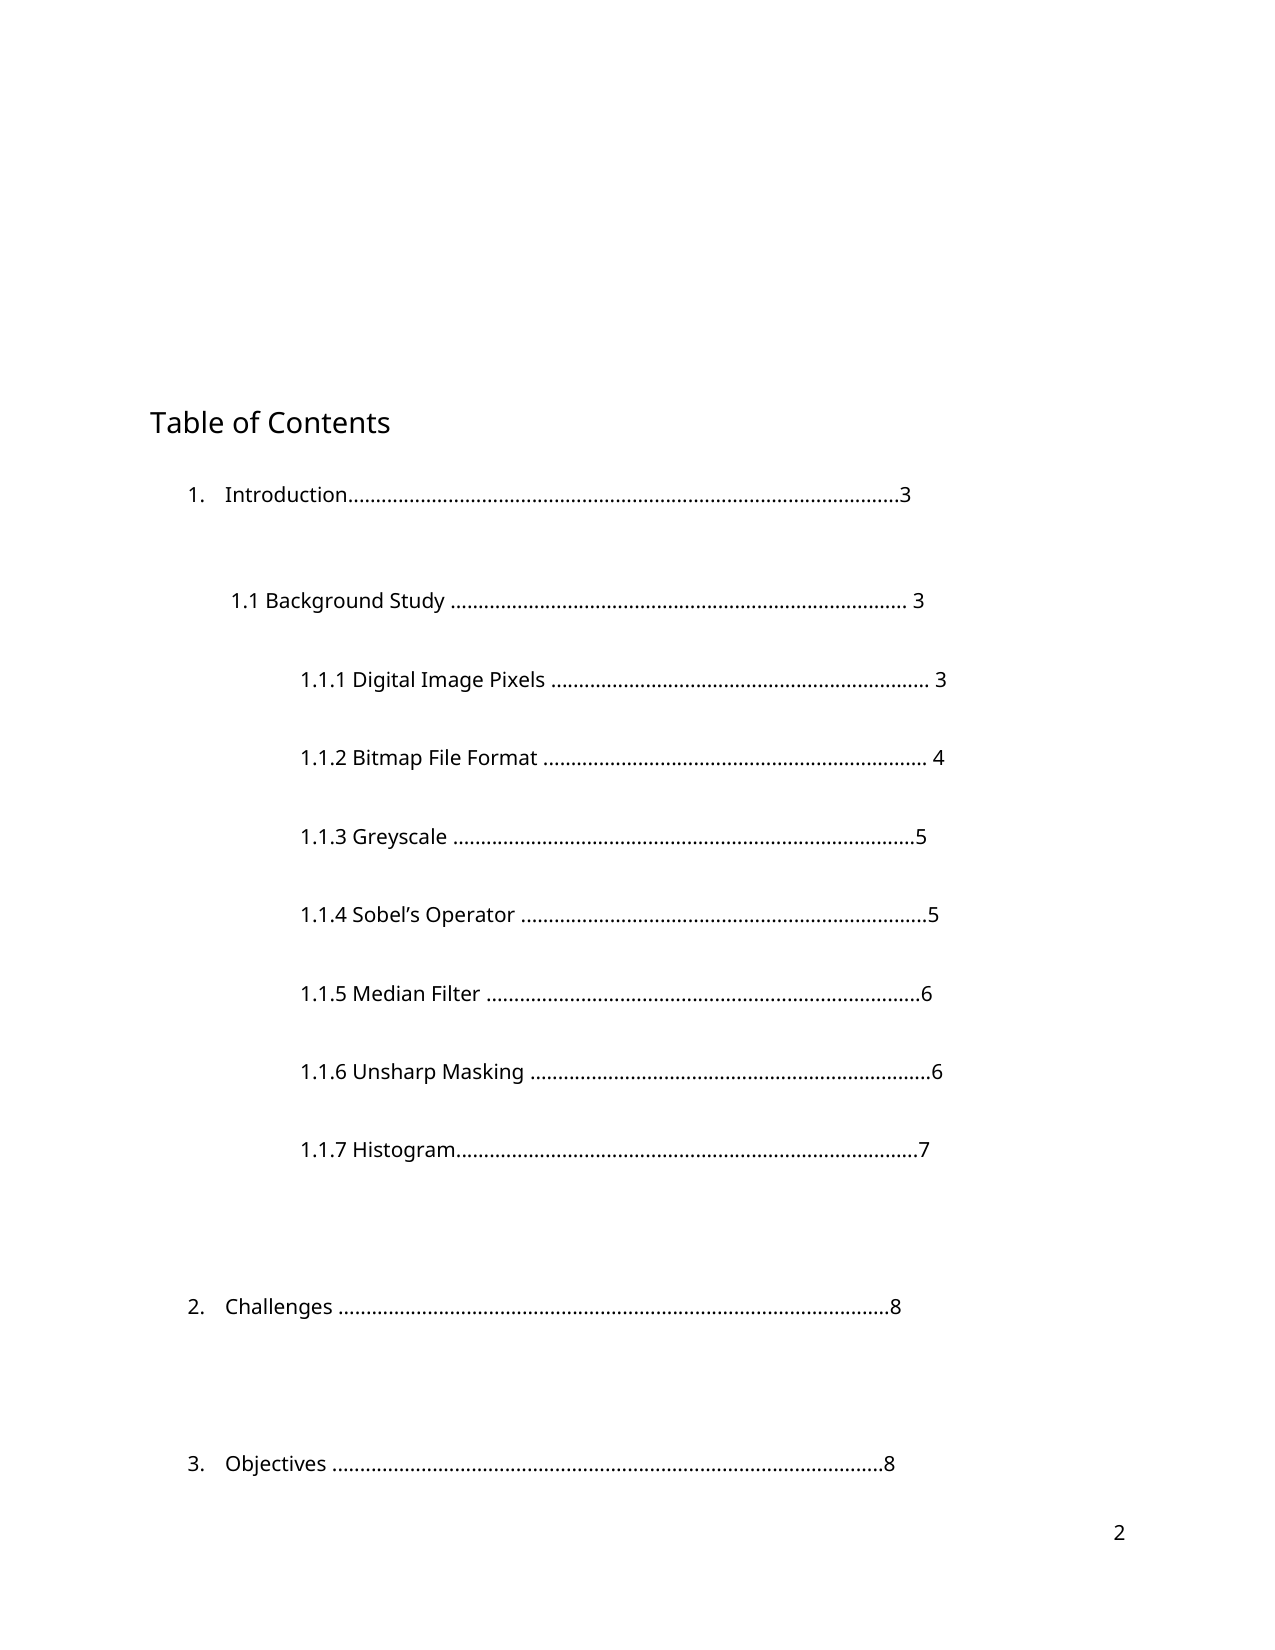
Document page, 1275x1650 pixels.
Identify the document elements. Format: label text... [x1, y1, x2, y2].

list 1.1.7 Histogram...................................................................................7 [300, 1136, 1125, 1164]
list 1.1.2 Bitmap File Format ..................................................................... 4 [300, 743, 1125, 772]
list Objectives ...................................................................................................8 [187, 1449, 1125, 1478]
text Table of Contents [150, 402, 1125, 442]
list Challenges ...................................................................................................8 [187, 1292, 1125, 1321]
list 1.1.1 Digital Image Pixels .................................................................... 3 [300, 665, 1125, 693]
list 1.1.5 Median Filter ..............................................................................6 [300, 979, 1125, 1007]
list 1.1.6 Unsharp Masking ........................................................................6 [300, 1057, 1125, 1086]
list Introduction...................................................................................................3 [187, 480, 1125, 508]
list 1.1.3 Greyscale ...................................................................................5 [300, 822, 1125, 850]
list 1.1 Background Study .................................................................................. 3 [225, 558, 1125, 615]
list 1.1.4 Sobel’s Operator .........................................................................5 [300, 900, 1125, 929]
